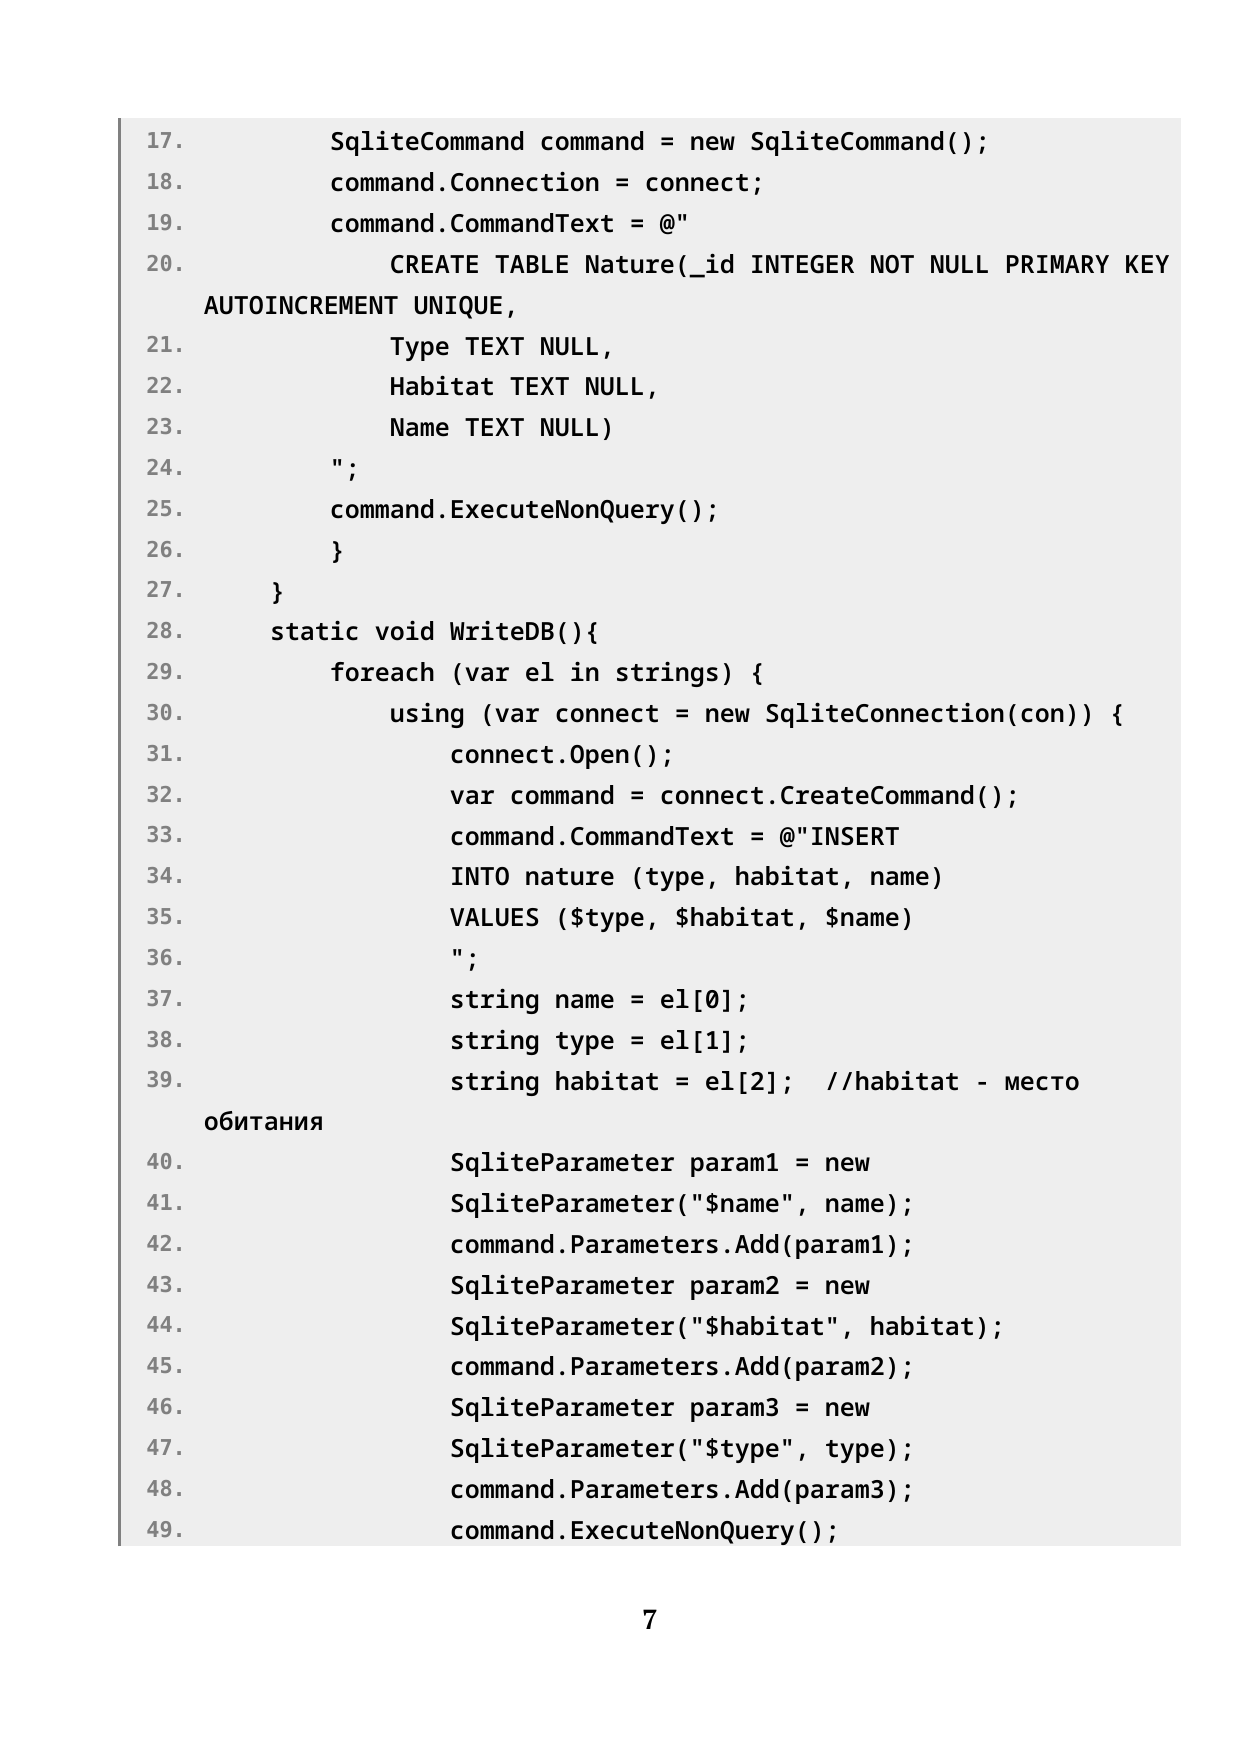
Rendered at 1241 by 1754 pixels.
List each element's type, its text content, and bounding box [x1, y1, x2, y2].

list SqliteParameter param3 = new [121, 1384, 1181, 1424]
list SqliteParameter param1 = new [121, 1139, 1181, 1179]
list command.Parameters.Add(param1); [121, 1221, 1181, 1261]
list string habitat = el[2]; //habitat - место обитания [121, 1057, 1181, 1138]
list SqliteParameter param2 = new [121, 1261, 1181, 1301]
list static void WriteDB(){ [121, 608, 1181, 648]
list VALUES ($type, $habitat, $name) [121, 894, 1181, 934]
list SqliteParameter("$name", name); [121, 1180, 1181, 1220]
list "; [121, 445, 1181, 485]
list } [121, 567, 1181, 607]
list CREATE TABLE Nature(_id INTEGER NOT NULL PRIMARY KEY AUTOINCREMENT UNIQUE, [121, 241, 1181, 321]
list string type = el[1]; [121, 1016, 1181, 1056]
list SqliteParameter("$habitat", habitat); [121, 1302, 1181, 1342]
list INTO nature (type, habitat, name) [121, 853, 1181, 893]
list SqliteCommand command = new SqliteCommand(); [121, 118, 1181, 158]
list SqliteParameter("$type", type); [121, 1425, 1181, 1465]
list command.Parameters.Add(param3); [121, 1466, 1181, 1506]
list "; [121, 935, 1181, 975]
list string name = el[0]; [121, 976, 1181, 1016]
list command.CommandText = @"INSERT [121, 812, 1181, 852]
list command.ExecuteNonQuery(); [121, 1506, 1181, 1546]
list connect.Open(); [121, 731, 1181, 771]
list Type TEXT NULL, [121, 322, 1181, 362]
list Name TEXT NULL) [121, 404, 1181, 444]
list command.CommandText = @" [121, 200, 1181, 240]
list } [121, 526, 1181, 566]
list using (var connect = new SqliteConnection(con)) { [121, 690, 1181, 730]
list foreach (var el in strings) { [121, 649, 1181, 689]
list command.Connection = connect; [121, 159, 1181, 199]
list var command = connect.CreateCommand(); [121, 771, 1181, 811]
list command.ExecuteNonQuery(); [121, 486, 1181, 526]
list command.Parameters.Add(param2); [121, 1343, 1181, 1383]
list Habitat TEXT NULL, [121, 363, 1181, 403]
